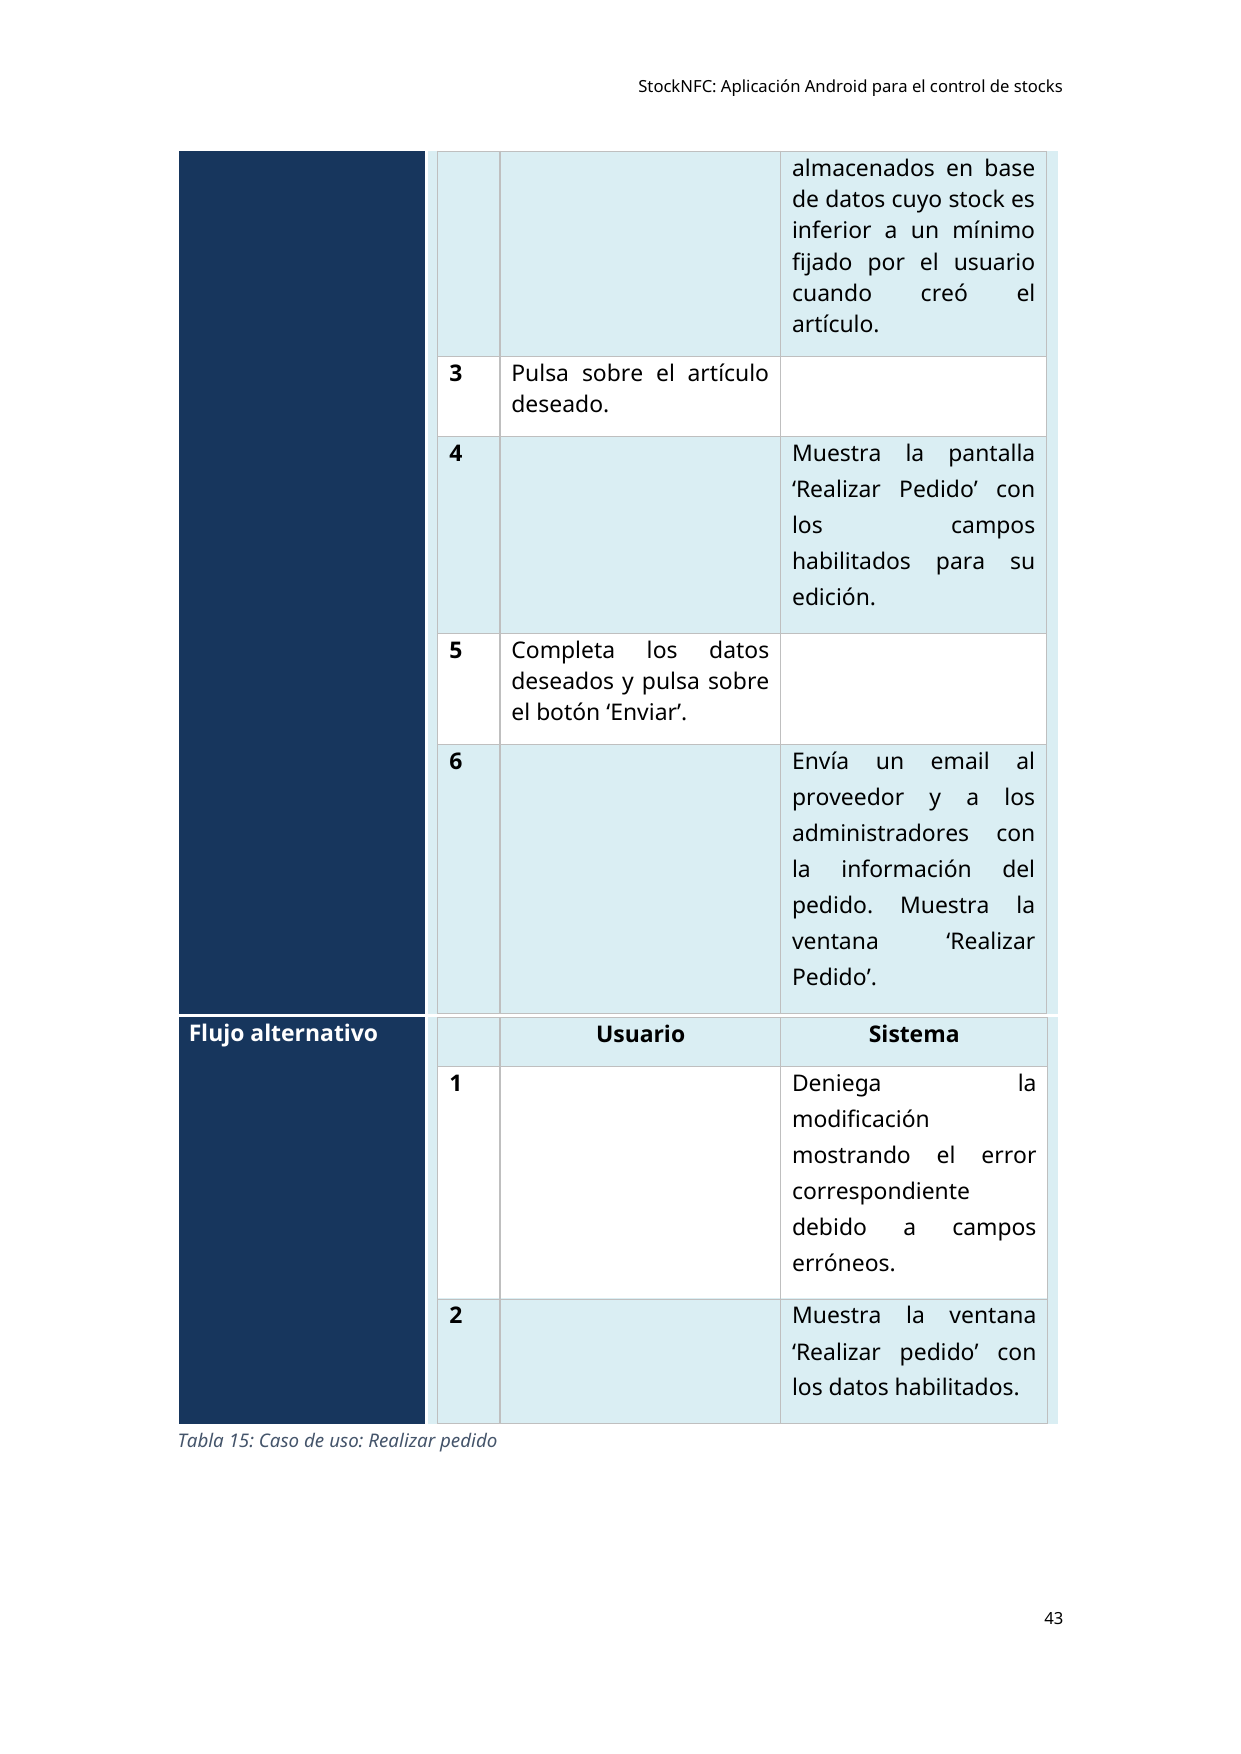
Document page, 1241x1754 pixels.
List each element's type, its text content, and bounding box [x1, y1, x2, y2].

table_cell Muestra la pantalla ‘Realizar Pedido’ con los campos habilitados para su edición. [781, 437, 1046, 633]
table_cell almacenados en base de datos cuyo stock es inferior a un mínimo fijado por el usuario cuando creó el artículo. [781, 152, 1046, 356]
table_cell 3 [438, 357, 499, 436]
table_cell [1048, 1017, 1058, 1424]
table_cell [428, 1017, 437, 1424]
table_cell [781, 634, 1046, 744]
table_cell Deniega la modificación mostrando el error correspondiente debido a campos erróneos. [781, 1067, 1047, 1298]
table_cell [501, 152, 780, 356]
table_cell [428, 151, 437, 1014]
table_cell Pulsa sobre el artículo deseado. [501, 357, 780, 436]
table_cell 4 [438, 437, 499, 633]
table_cell 5 [438, 634, 499, 744]
table_cell Muestra la ventana ‘Realizar pedido’ con los datos habilitados. [781, 1300, 1047, 1423]
table_cell [501, 745, 780, 1013]
table_cell [781, 357, 1046, 436]
table_cell [1047, 151, 1058, 1014]
table_header [438, 1018, 499, 1066]
text Tabla 15: Caso de uso: Realizar pedido [177, 1427, 1063, 1453]
table_cell 6 [438, 745, 499, 1013]
table_cell [501, 1067, 780, 1298]
table_cell [501, 437, 780, 633]
table_cell Flujo alternativo [179, 1017, 425, 1424]
table_cell [179, 151, 425, 1014]
table_header Usuario [501, 1018, 780, 1066]
table_cell [438, 152, 499, 356]
table_header Sistema [781, 1018, 1047, 1066]
table_cell 2 [438, 1300, 499, 1423]
table_cell 1 [438, 1067, 499, 1298]
table_cell Completa los datos deseados y pulsa sobre el botón ‘Enviar’. [501, 634, 780, 744]
table_cell Envía un email al proveedor y a los administradores con la información del pedido. Muestra la ventana ‘Realizar Pedido’. [781, 745, 1046, 1013]
table_cell [501, 1300, 780, 1423]
